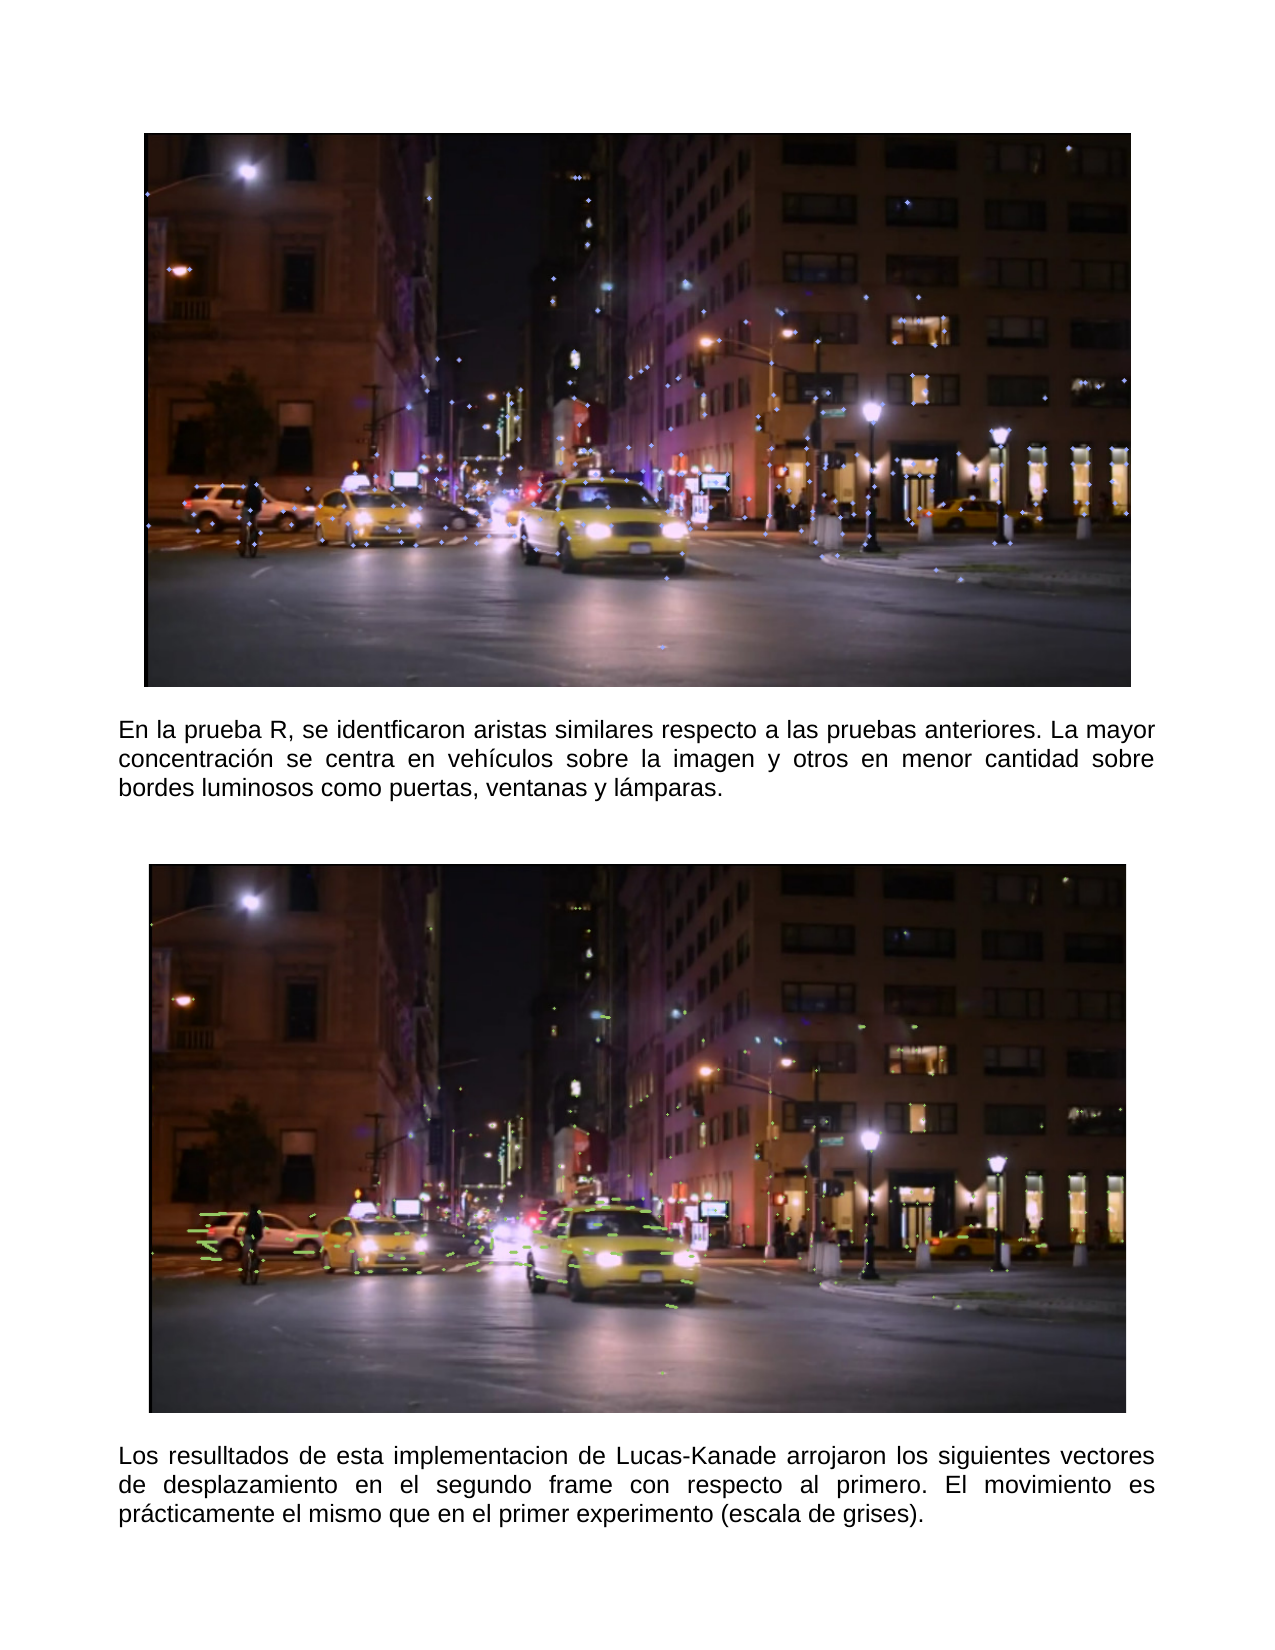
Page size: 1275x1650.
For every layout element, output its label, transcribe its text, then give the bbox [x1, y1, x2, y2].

text En la prueba R, se identficaron aristas similares respecto a las pruebas anteriores. La mayor concentración se centra en vehículos sobre la imagen y otros en menor cantidad sobre bordes luminosos como puertas, ventanas y lámparas. [118, 715, 1157, 801]
text Los resulltados de esta implementacion de Lucas-Kanade arrojaron los siguientes vectores de desplazamiento en el segundo frame con respecto al primero. El movimiento es prácticamente el mismo que en el primer experimento (escala de grises). [118, 1441, 1157, 1527]
picture [148, 864, 1127, 1413]
picture [144, 133, 1131, 687]
